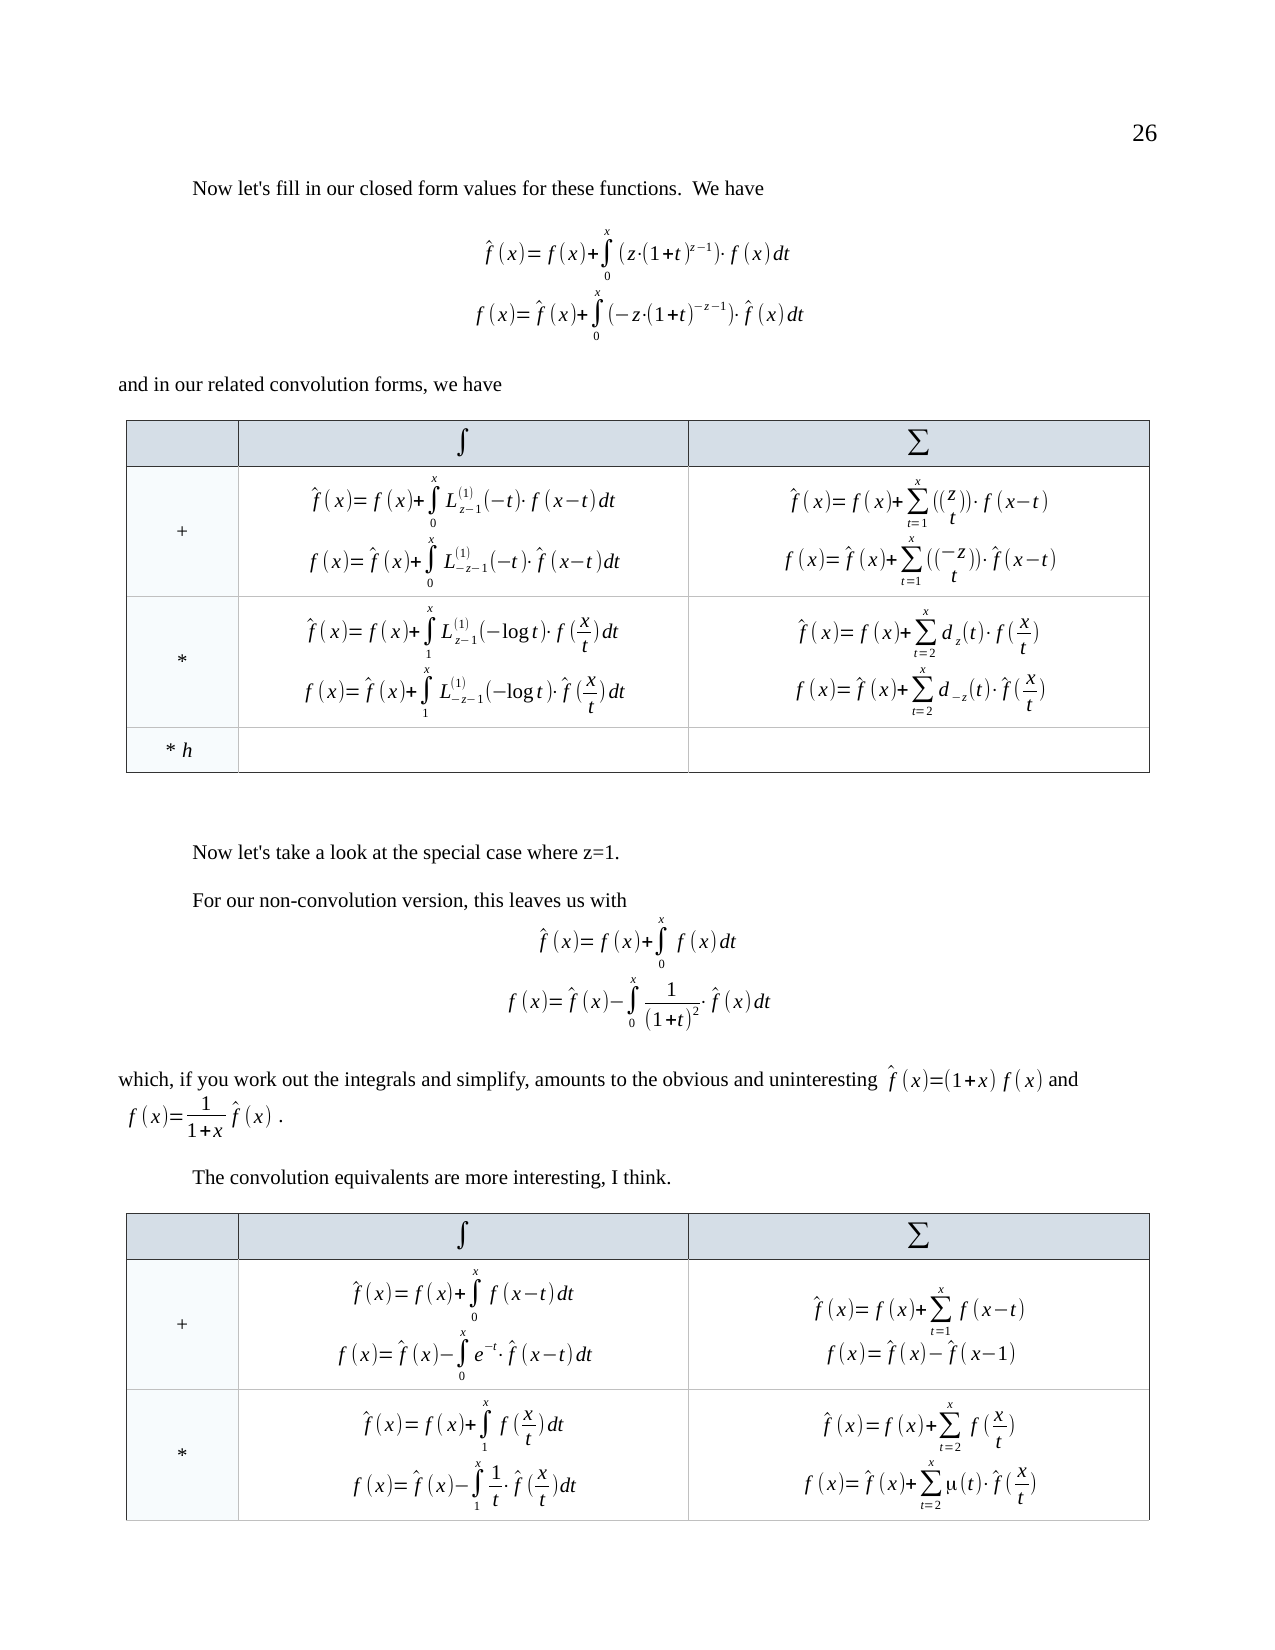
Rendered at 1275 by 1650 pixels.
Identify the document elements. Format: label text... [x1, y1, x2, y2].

table_cell + [127, 1260, 238, 1389]
text which, if you work out the integrals and simplify, amounts to the obvious and uninterestingand. [118, 1065, 1157, 1141]
text and in our related convolution forms, we have [118, 372, 1157, 396]
text Now let's fill in our closed form values for these functions. We have [118, 176, 1157, 200]
table_header [127, 421, 238, 466]
table_header [239, 421, 688, 466]
table_cell * [127, 1390, 238, 1520]
table_cell [689, 467, 1149, 596]
table_cell [239, 1260, 688, 1389]
text The convolution equivalents are more interesting, I think. [118, 1165, 1157, 1189]
table_cell + [127, 467, 238, 596]
table_cell [239, 467, 688, 596]
table_cell [689, 1390, 1149, 1520]
text Now let's take a look at the special case where z=1. [118, 840, 1157, 864]
table_cell * [127, 728, 238, 772]
table_cell * [127, 597, 238, 727]
table_header [239, 1214, 688, 1259]
table_cell [239, 597, 688, 727]
table_cell [689, 597, 1149, 727]
table_header [689, 1214, 1149, 1259]
table_header [689, 421, 1149, 466]
table_header [127, 1214, 238, 1259]
table_cell [239, 1390, 688, 1520]
text For our non-convolution version, this leaves us with [118, 888, 1157, 912]
table_cell [239, 728, 688, 772]
table_cell [689, 728, 1149, 772]
table_cell [689, 1260, 1149, 1389]
